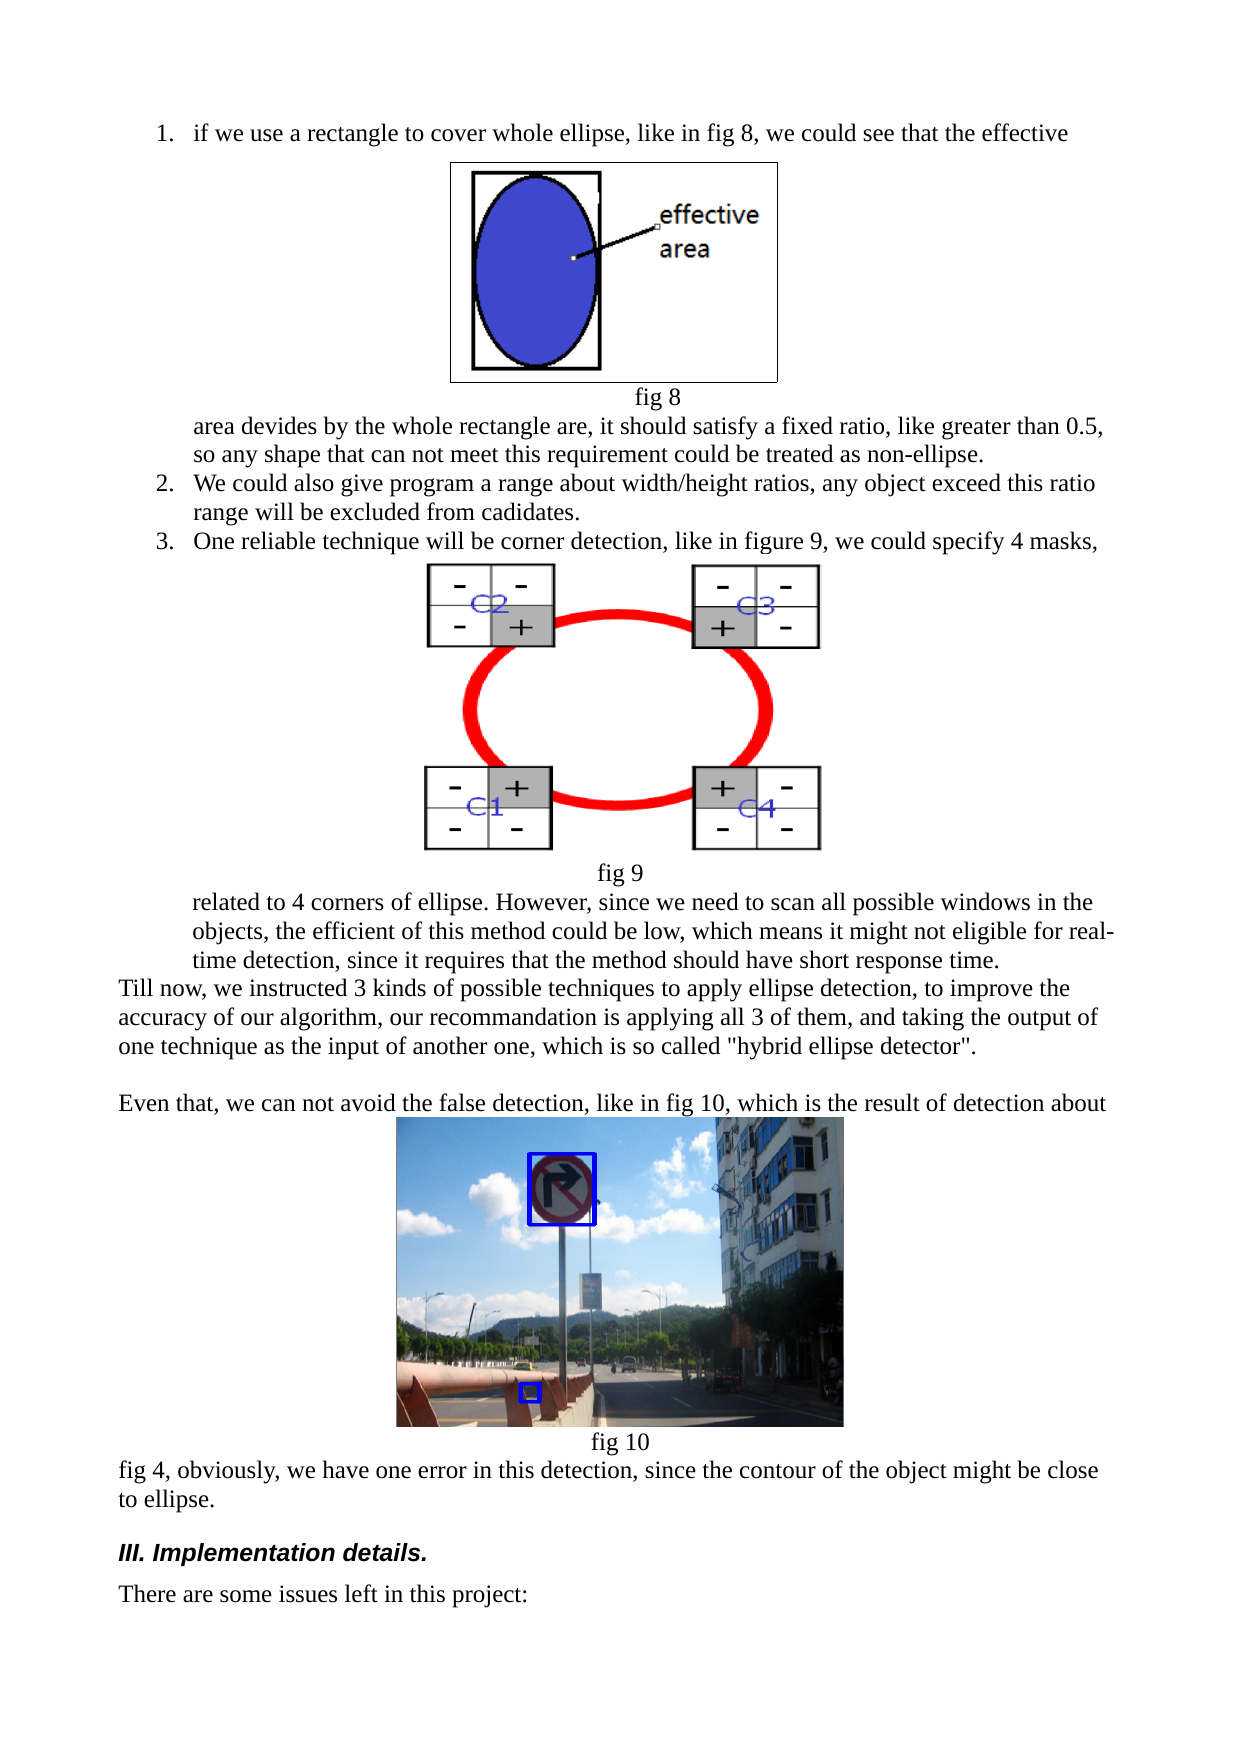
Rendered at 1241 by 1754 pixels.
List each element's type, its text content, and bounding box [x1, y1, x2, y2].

list if we use a rectangle to cover whole ellipse, like in fig 8, we could see that the effective [156, 118, 1122, 147]
picture [396, 1117, 844, 1427]
list One reliable technique will be corner detection, like in figure 9, we could specify 4 masks, [156, 526, 1122, 554]
text Till now, we instructed 3 kinds of possible techniques to apply ellipse detection, to improve the accuracy of our algorithm, our recommandation is applying all 3 of them, and taking the output of one technique as the input of another one, which is so called "hybrid ellipse detector". [118, 973, 1122, 1060]
picture [399, 554, 841, 859]
text fig 10 [118, 1117, 1122, 1456]
text related to 4 corners of ellipse. However, since we need to scan all possible windows in the objects, the efficient of this method could be low, which means it might not eligible for real- time detection, since it requires that the method should have short response time. [118, 887, 1122, 973]
text fig 9 [118, 554, 1122, 887]
text fig 4, obviously, we have one error in this detection, since the contour of the object might be close to ellipse. [118, 1456, 1122, 1513]
list We could also give program a range about width/height ratios, any object exceed this ratio range will be excluded from cadidates. [156, 468, 1122, 526]
list area devides by the whole rectangle are, it should satisfy a fixed ratio, like greater than 0.5, so any shape that can not meet this requirement could be treated as non-ellipse. [156, 411, 1122, 468]
subtitle III. Implementation details. [118, 1538, 1122, 1567]
text Even that, we can not avoid the false detection, like in fig 10, which is the result of detection about [118, 1088, 1122, 1117]
list fig 8 [156, 147, 1122, 411]
text There are some issues left in this project: [118, 1579, 1122, 1608]
picture [451, 163, 777, 382]
